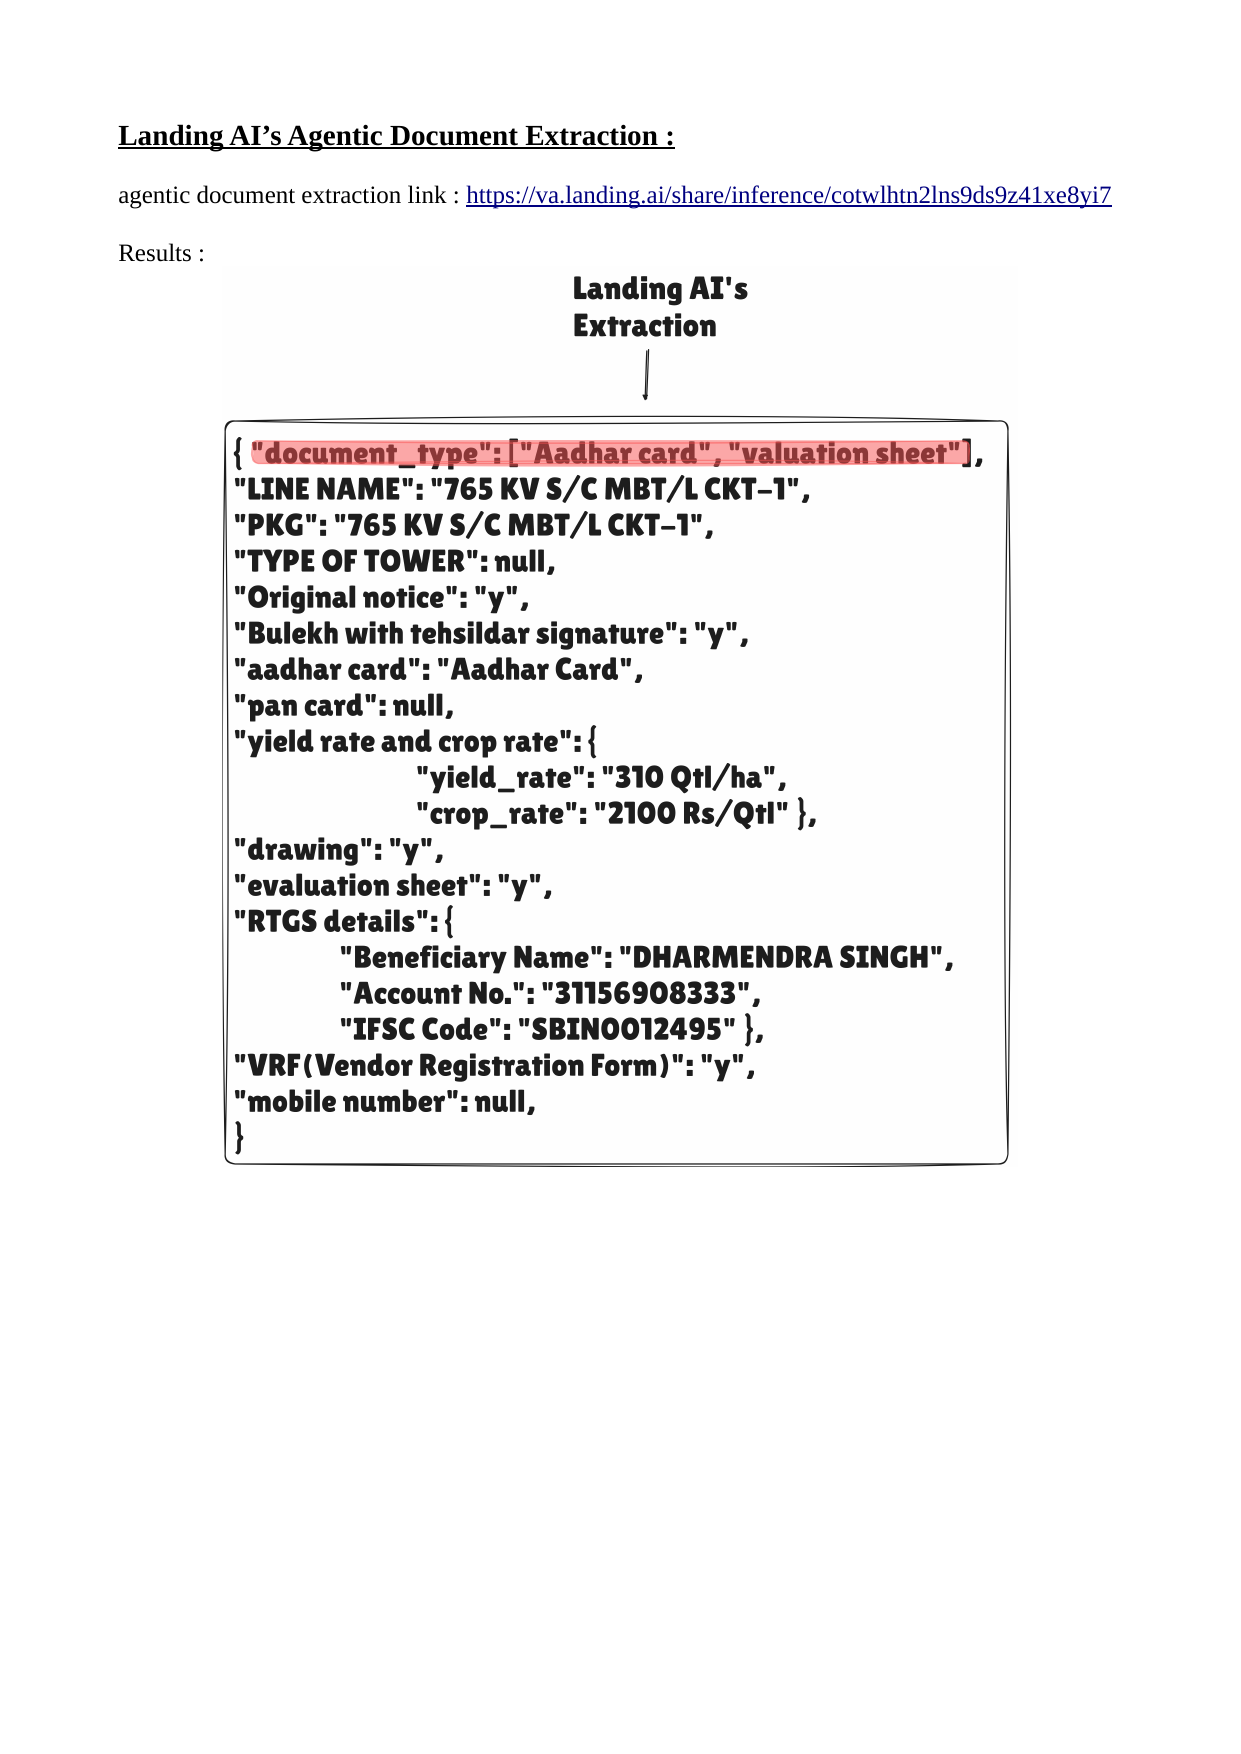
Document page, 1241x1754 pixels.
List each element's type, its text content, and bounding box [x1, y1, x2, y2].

text Results : [118, 238, 1122, 267]
text Landing AI’s Agentic Document Extraction : [118, 118, 1122, 152]
text agentic document extraction link : https://va.landing.ai/share/inference/cotwlhtn2lns9ds9z41xe8yi7 [118, 180, 1122, 209]
picture [222, 266, 1018, 1167]
